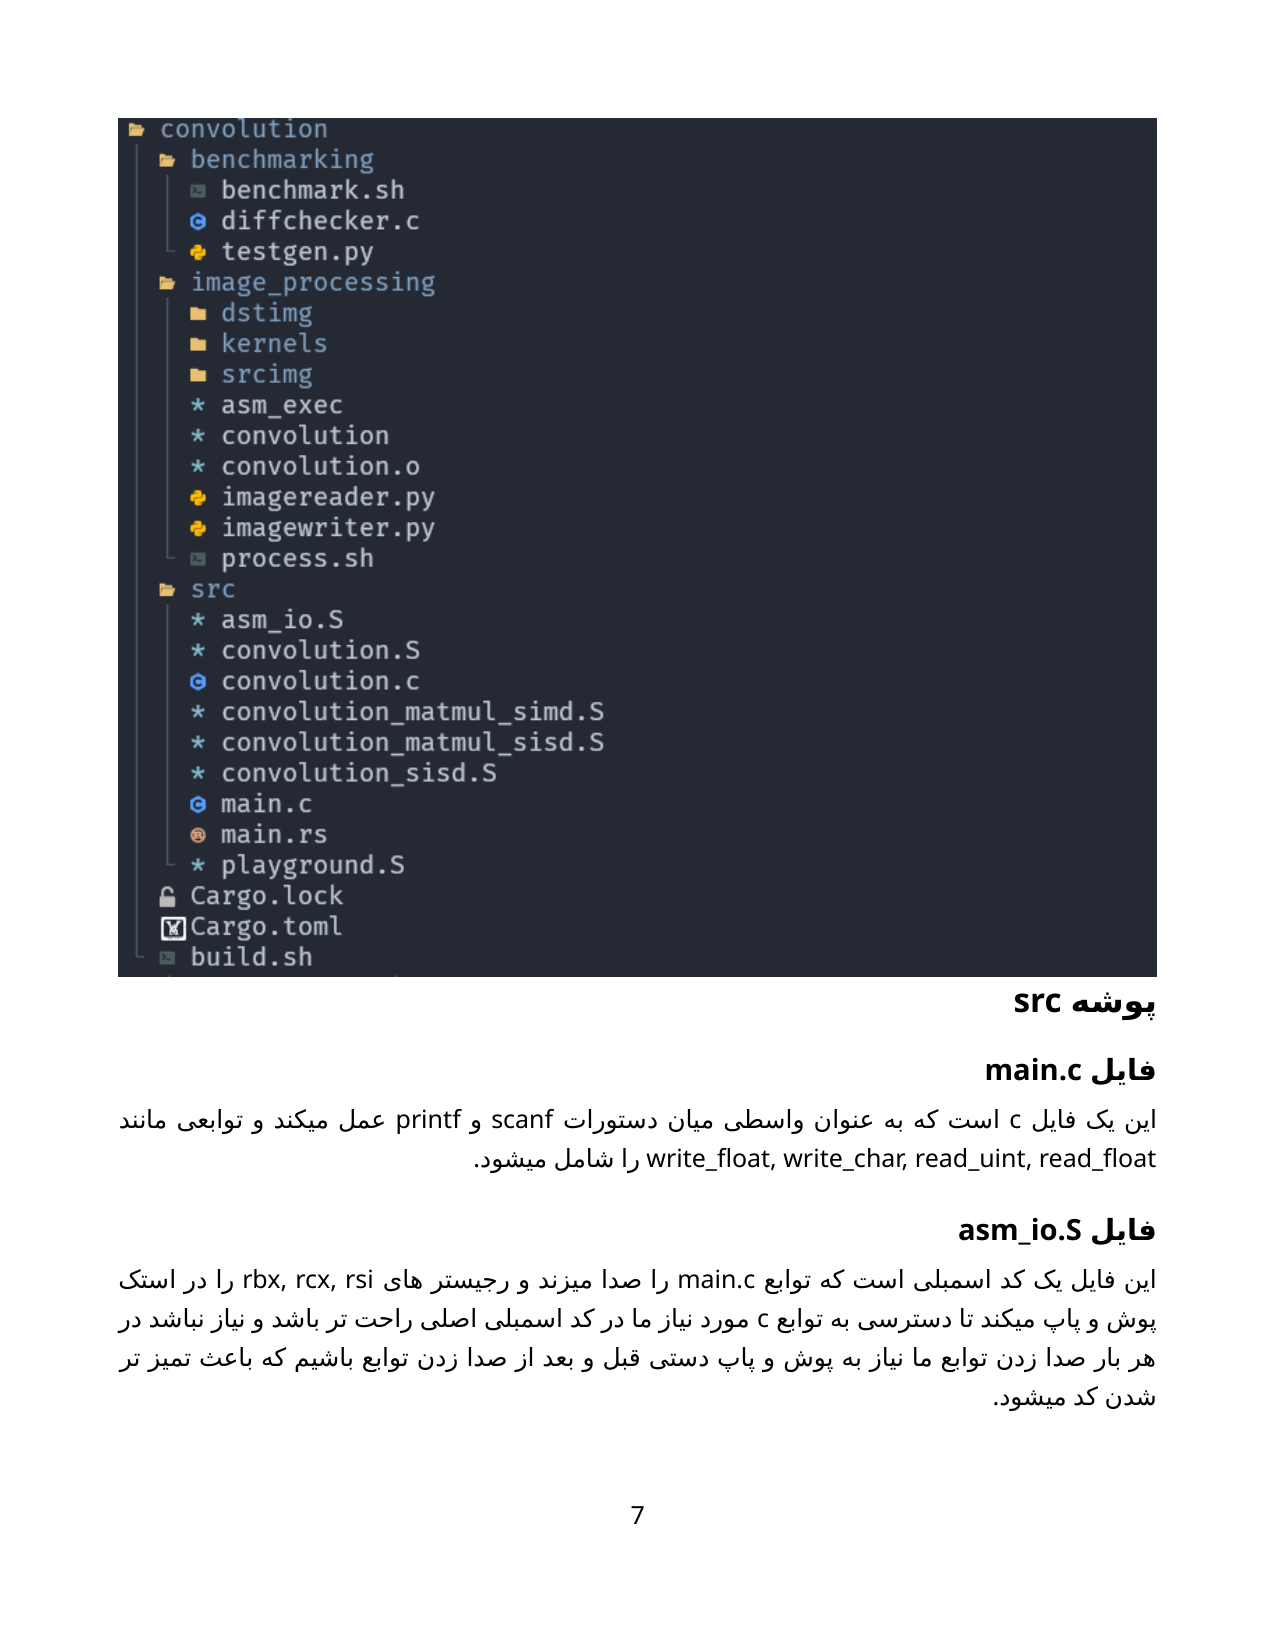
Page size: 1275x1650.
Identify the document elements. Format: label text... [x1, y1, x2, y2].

text این یک فایل c است که به عنوان واسطی میان دستورات scanf و printf عمل میکند و توابعی مانند write_float, write_char, read_uint, read_float را شامل میشود. [118, 1102, 1157, 1175]
text این فایل یک کد اسمبلی است که توابع main.c را صدا میزند و رجیستر های rbx, rcx, rsi را در استک پوش و پاپ میکند تا دسترسی به توابع c مورد نیاز ما در کد اسمبلی اصلی راحت تر باشد و نیاز نباشد در هر بار صدا زدن توابع ما نیاز به پوش و پاپ دستی قبل و بعد از صدا زدن توابع باشیم که باعث تمیز تر شدن کد میشود. [118, 1261, 1157, 1413]
subtitle پوشه src [118, 977, 1157, 1022]
picture [118, 118, 1157, 977]
subtitle فایل asm_io.S [118, 1209, 1157, 1249]
subtitle فایل main.c [118, 1049, 1157, 1089]
